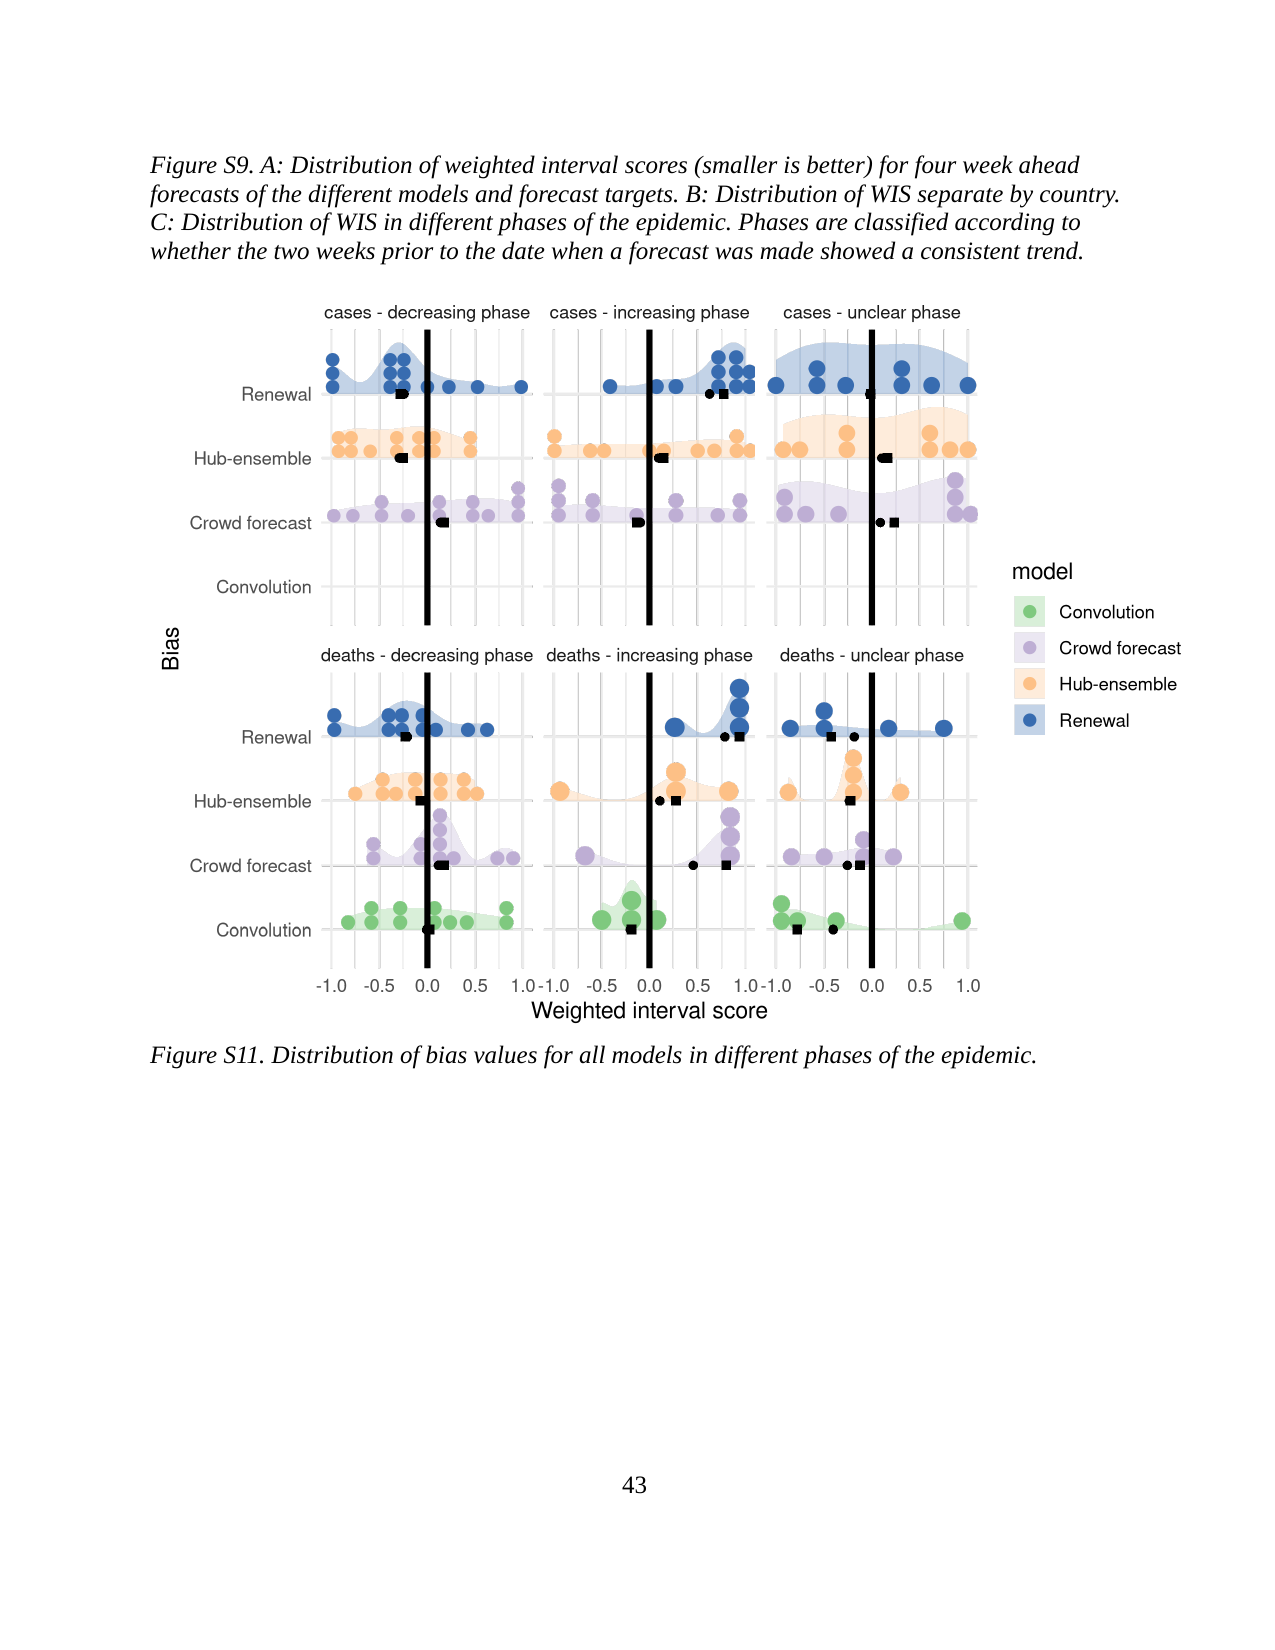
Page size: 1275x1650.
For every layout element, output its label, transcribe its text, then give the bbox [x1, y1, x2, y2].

picture [150, 282, 1204, 1035]
text Figure S11. Distribution of bias values for all models in different phases of the epidemic. [150, 1035, 1125, 1069]
text Figure S9. A: Distribution of weighted interval scores (smaller is better) for four week ahead forecasts of the different models and forecast targets. B: Distribution of WIS separate by country. C: Distribution of WIS in different phases of the epidemic. Phases are classified according to whether the two weeks prior to the date when a forecast was made showed a consistent trend. [150, 150, 1125, 265]
